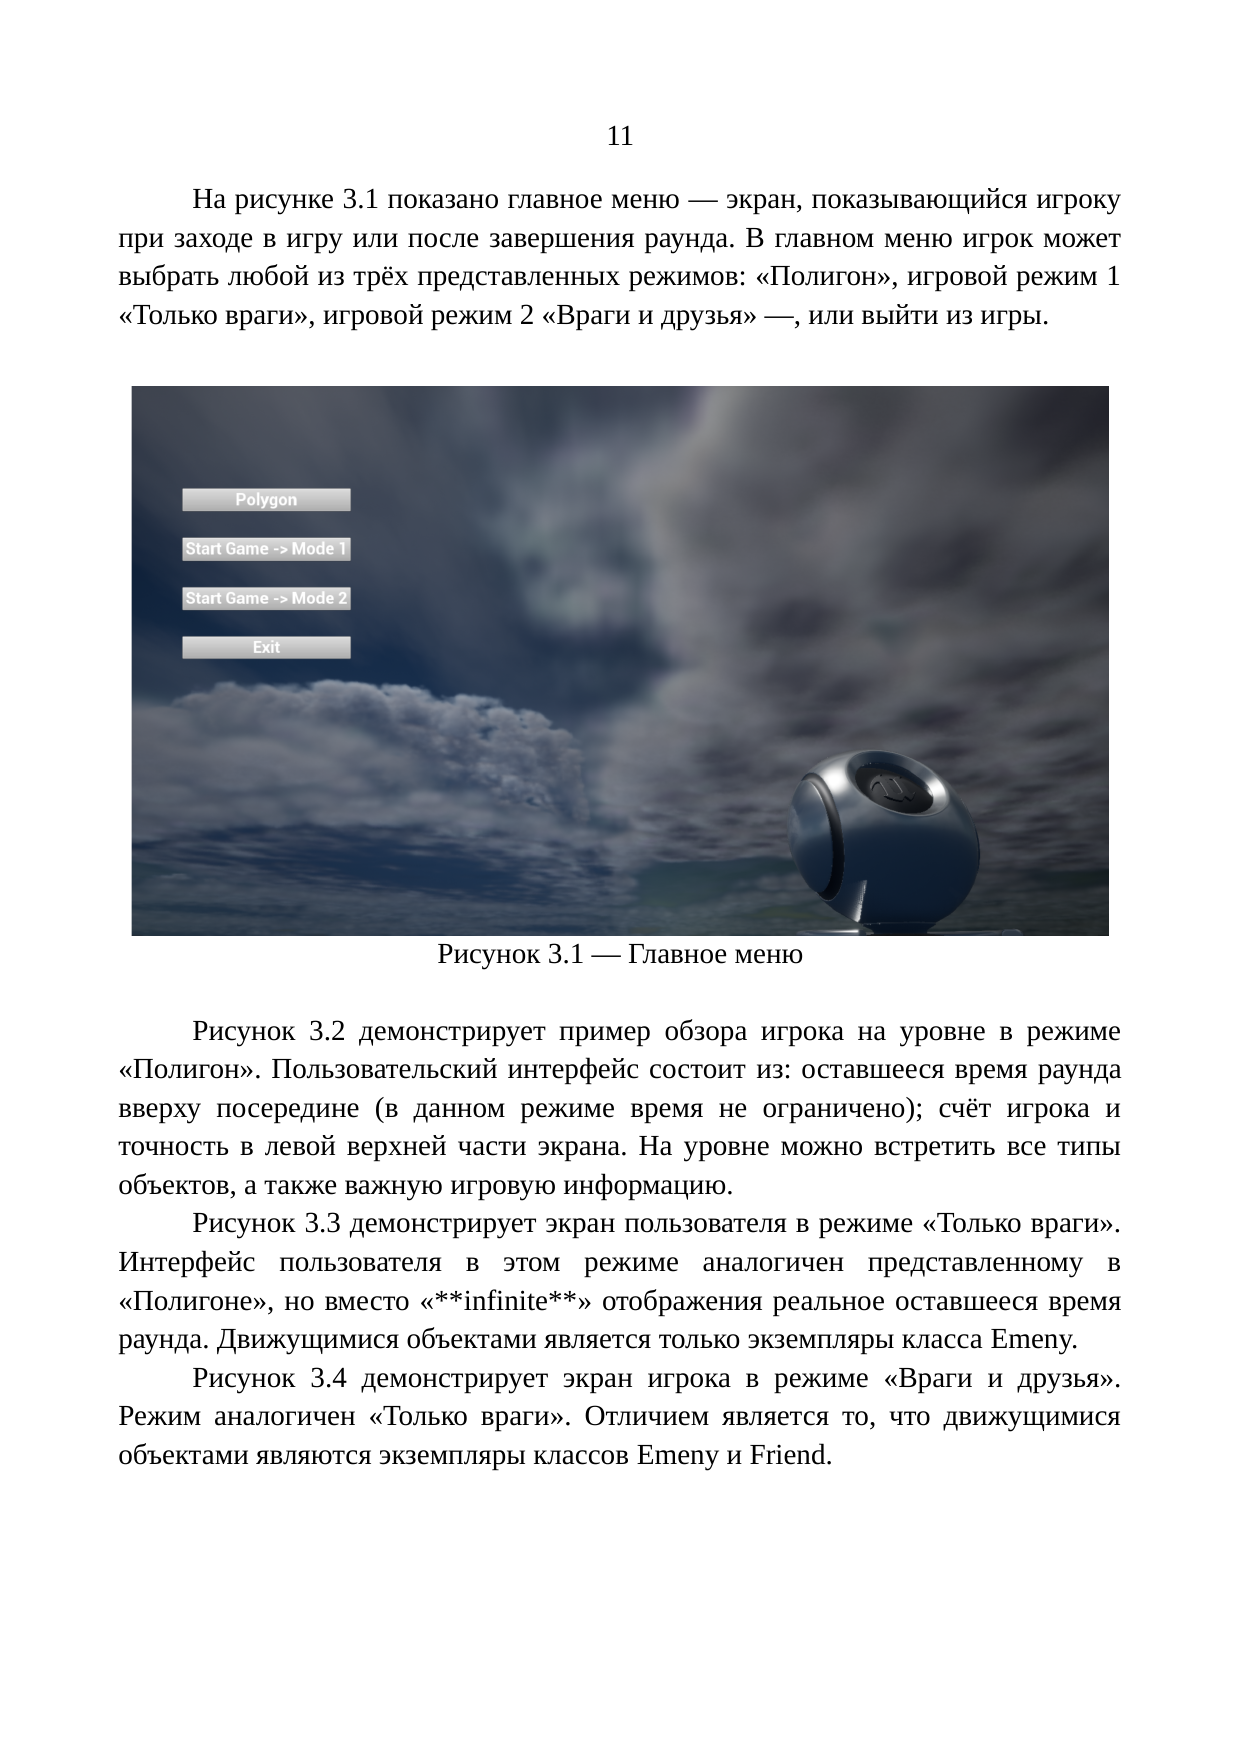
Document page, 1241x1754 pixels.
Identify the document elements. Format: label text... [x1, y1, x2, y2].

text На рисунке 3.1 показано главное меню — экран, показывающийся игроку при заходе в игру или после завершения раунда. В главном меню игрок может выбрать любой из трёх представленных режимов: «Полигон», игровой режим 1 «Только враги», игровой режим 2 «Враги и друзья» —, или выйти из игры. [118, 181, 1122, 330]
text Рисунок 3.4 демонстрирует экран игрока в режиме «Враги и друзья». Режим аналогичен «Только враги». Отличием является то, что движущимися объектами являются экземпляры классов Emeny и Friend. [118, 1360, 1122, 1470]
text Рисунок 3.2 демонстрирует пример обзора игрока на уровне в режиме «Полигон». Пользовательский интерфейс состоит из: оставшееся время раунда вверху посередине (в данном режиме время не ограничено); счёт игрока и точность в левой верхней части экрана. На уровне можно встретить все типы объектов, а также важную игровую информацию. [118, 1013, 1122, 1201]
text Рисунок 3.3 демонстрирует экран пользователя в режиме «Только враги». Интерфейс пользователя в этом режиме аналогичен представленному в «Полигоне», но вместо «**infinite**» отображения реальное оставшееся время раунда. Движущимися объектами является только экземпляры класса Emeny. [118, 1206, 1122, 1355]
picture [131, 386, 1109, 936]
text Рисунок 3.1 — Главное меню [184, 936, 1056, 969]
